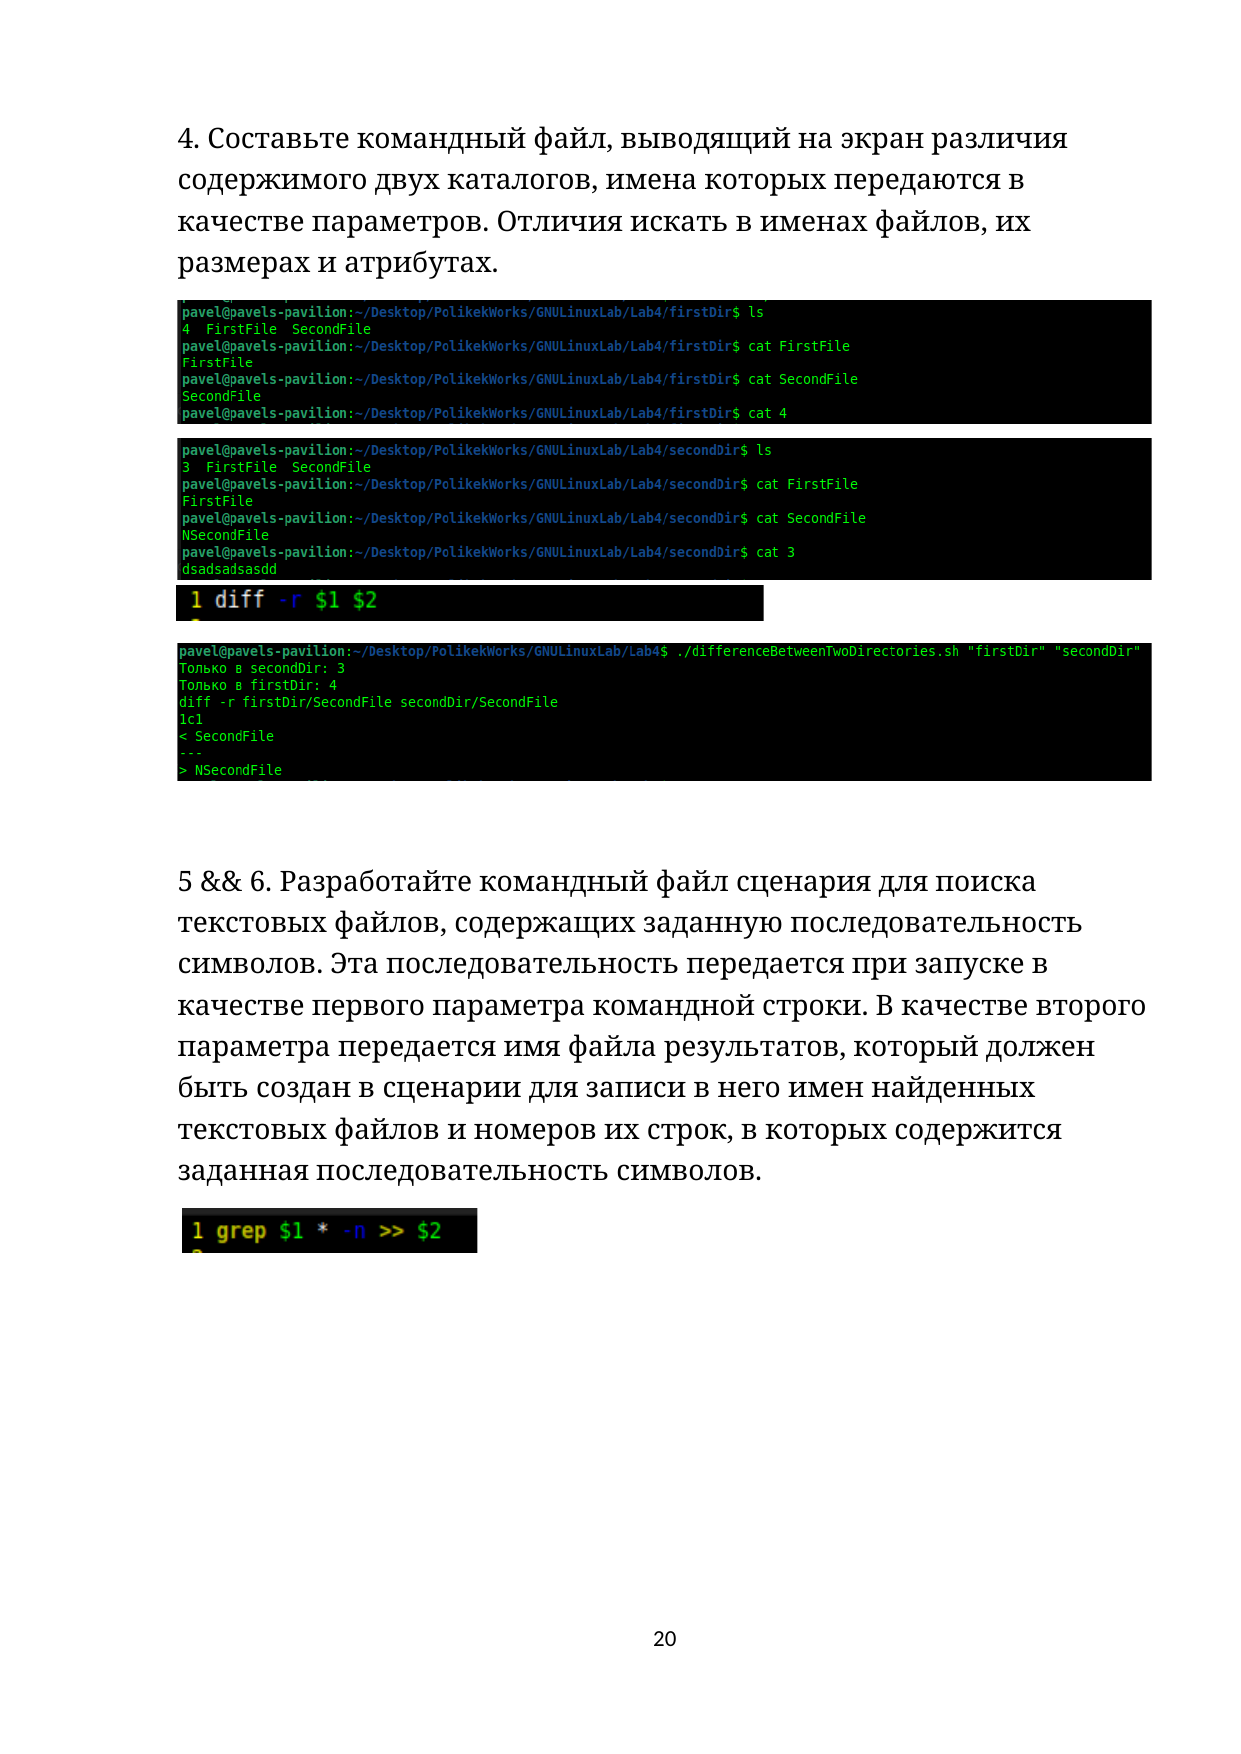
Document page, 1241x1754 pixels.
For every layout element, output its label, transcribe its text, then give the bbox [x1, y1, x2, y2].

picture [177, 300, 1152, 424]
picture [176, 585, 764, 621]
picture [177, 438, 1152, 580]
picture [177, 643, 1152, 781]
text 5 && 6. Разработайте командный файл сценария для поиска текстовых файлов, содержащих заданную последовательность символов. Эта последовательность передается при запуске в качестве первого параметра командной строки. В качестве второго параметра передается имя файла результатов, который должен быть создан в сценарии для записи в него имен найденных текстовых файлов и номеров их строк, в которых содержится заданная последовательность символов. [177, 861, 1152, 1189]
text 4. Составьте командный файл, выводящий на экран различия содержимого двух каталогов, имена которых передаются в качестве параметров. Отличия искать в именах файлов, их размерах и атрибутах. [177, 118, 1152, 281]
picture [182, 1208, 478, 1253]
